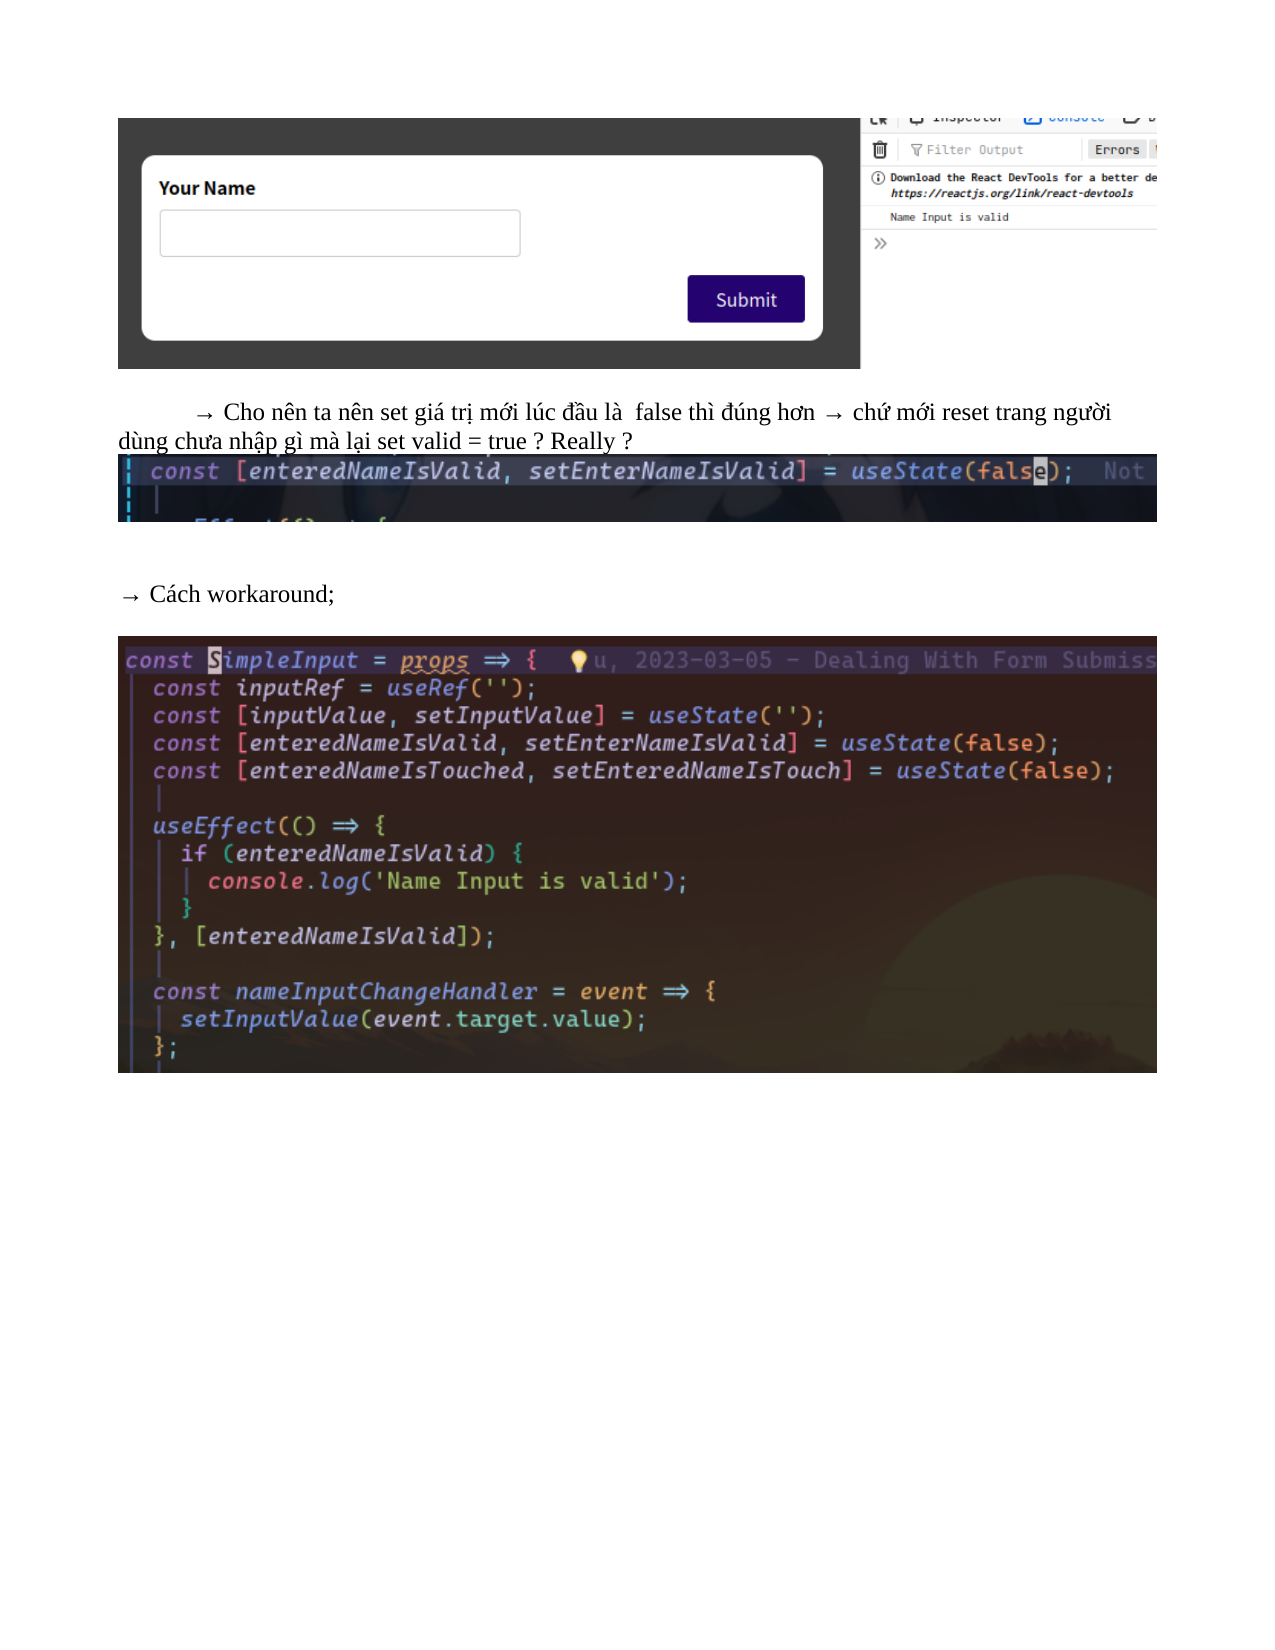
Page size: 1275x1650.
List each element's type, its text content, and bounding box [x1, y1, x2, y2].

picture [118, 636, 1157, 1073]
picture [118, 118, 1157, 369]
picture [118, 454, 1157, 522]
text → Cách workaround; [118, 579, 1157, 608]
text → Cho nên ta nên set giá trị mới lúc đầu là false thì đúng hơn → chứ mới reset trang người dùng chưa nhập gì mà lại set valid = true ? Really ? [118, 397, 1157, 454]
